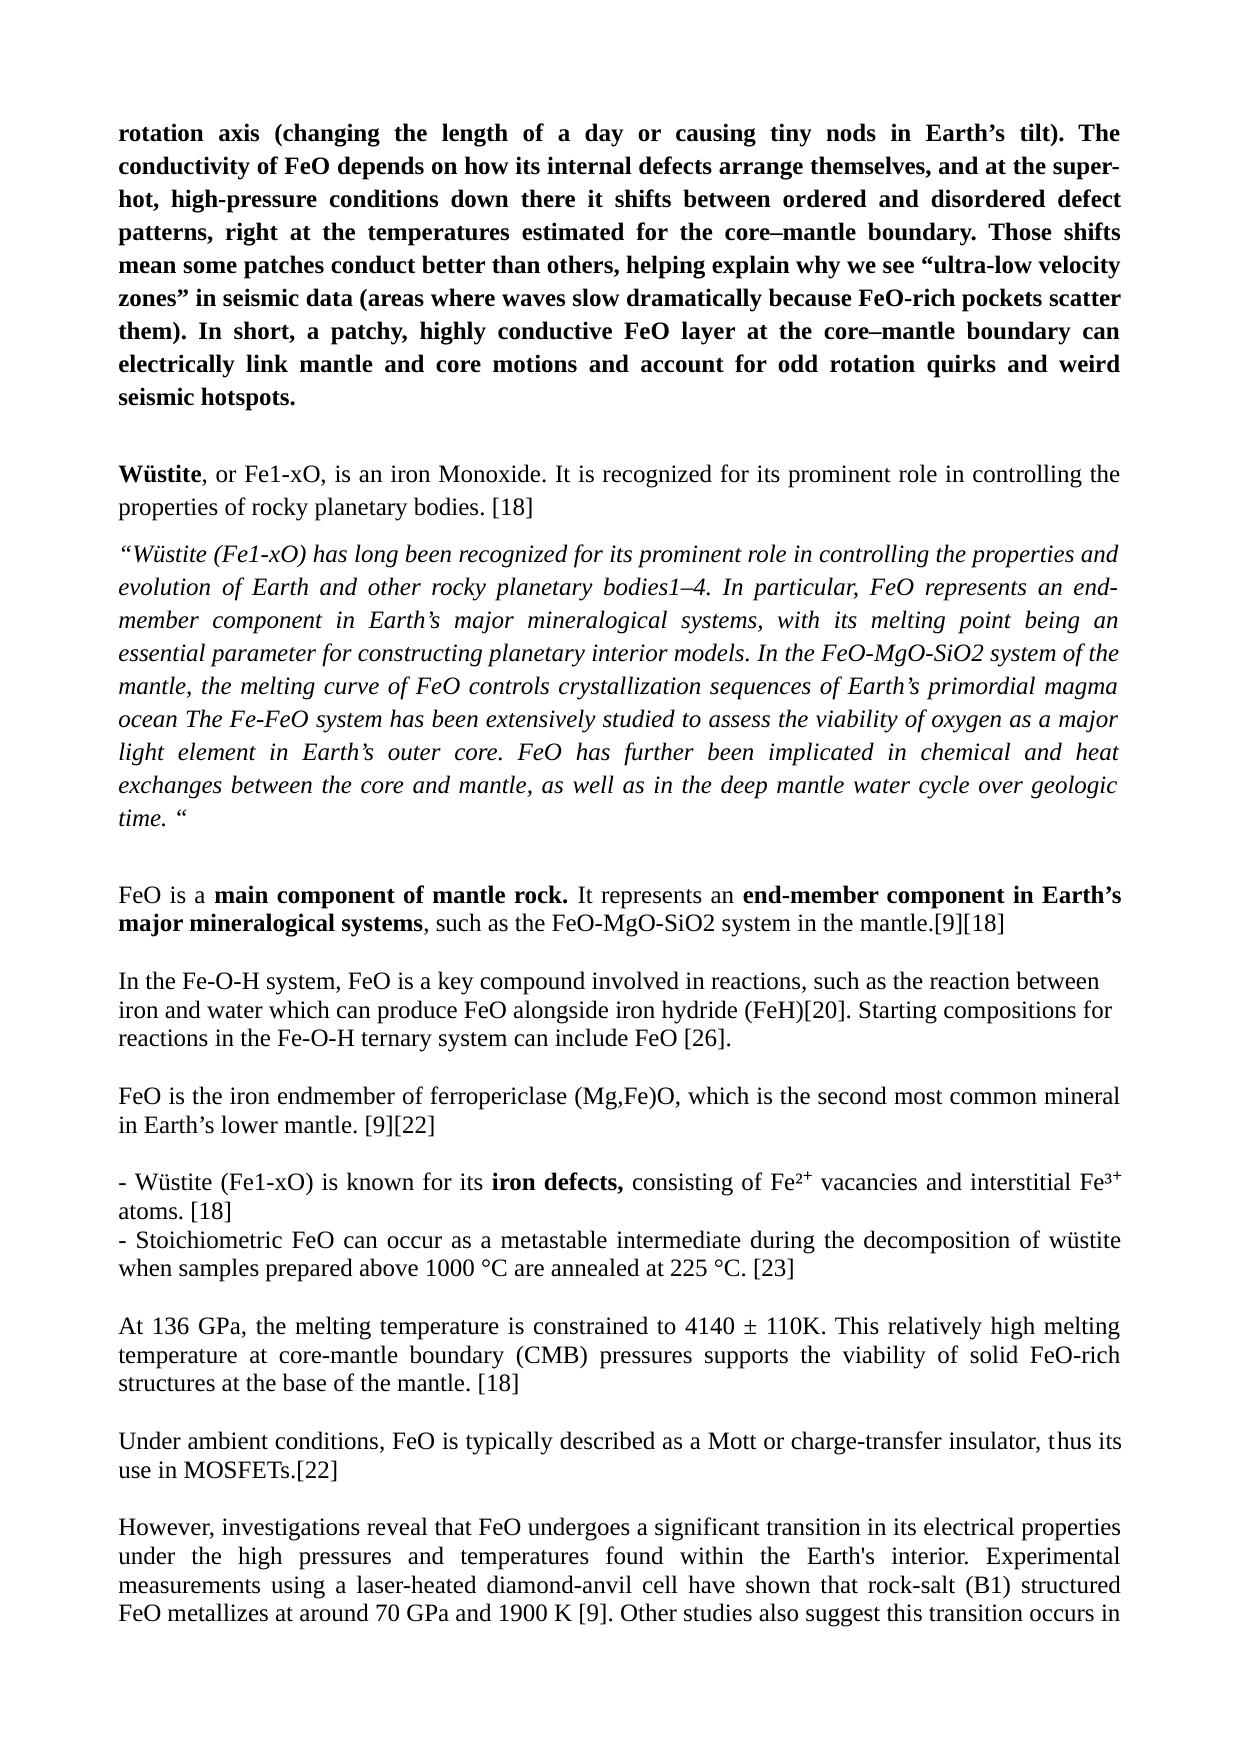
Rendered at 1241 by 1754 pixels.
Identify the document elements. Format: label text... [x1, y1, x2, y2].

text FeO is a main component of mantle rock. It represents an end-member component in Earth’s major mineralogical systems, such as the FeO-MgO-SiO2 system in the mantle.[9][18] [118, 880, 1122, 937]
text - Stoichiometric FeO can occur as a metastable intermediate during the decomposition of wüstite when samples prepared above 1000 °C are annealed at 225 °C. [23] [118, 1225, 1122, 1282]
text - Wüstite (Fe1-xO) is known for its iron defects, consisting of Fe²⁺ vacancies and interstitial Fe³⁺ atoms. [18] [118, 1167, 1122, 1225]
text rotation axis (changing the length of a day or causing tiny nods in Earth’s tilt). The conductivity of FeO depends on how its internal defects arrange themselves, and at the super-hot, high-pressure conditions down there it shifts between ordered and disordered defect patterns, right at the temperatures estimated for the core–mantle boundary. Those shifts mean some patches conduct better than others, helping explain why we see “ultra-low velocity zones” in seismic data (areas where waves slow dramatically because FeO-rich pockets scatter them). In short, a patchy, highly conductive FeO layer at the core–mantle boundary can electrically link mantle and core motions and account for odd rotation quirks and weird seismic hotspots. [118, 118, 1122, 411]
text However, investigations reveal that FeO undergoes a significant transition in its electrical properties under the high pressures and temperatures found within the Earth's interior. Experimental measurements using a laser-heated diamond-anvil cell have shown that rock-salt (B1) structured FeO metallizes at around 70 GPa and 1900 K [9]. Other studies also suggest this transition occurs in [118, 1512, 1122, 1627]
text In the Fe-O-H system, FeO is a key compound involved in reactions, such as the reaction between iron and water which can produce FeO alongside iron hydride (FeH)[20]. Starting compositions for reactions in the Fe-O-H ternary system can include FeO [26]. [118, 966, 1122, 1052]
text Wüstite, or Fe1-xO, is an iron Monoxide. It is recognized for its prominent role in controlling the properties of rocky planetary bodies. [18] [118, 459, 1122, 520]
text Under ambient conditions, FeO is typically described as a Mott or charge-transfer insulator, thus its use in MOSFETs.[22] [118, 1426, 1122, 1483]
text “Wüstite (Fe1-xO) has long been recognized for its prominent role in controlling the properties and evolution of Earth and other rocky planetary bodies1–4. In particular, FeO represents an end-member component in Earth’s major mineralogical systems, with its melting point being an essential parameter for constructing planetary interior models. In the FeO-MgO-SiO2 system of the mantle, the melting curve of FeO controls crystallization sequences of Earth’s primordial magma ocean The Fe-FeO system has been extensively studied to assess the viability of oxygen as a major light element in Earth’s outer core. FeO has further been implicated in chemical and heat exchanges between the core and mantle, as well as in the deep mantle water cycle over geologic time. “ [118, 539, 1122, 832]
text FeO is the iron endmember of ferropericlase (Mg,Fe)O, which is the second most common mineral in Earth’s lower mantle. [9][22] [118, 1081, 1122, 1138]
text At 136 GPa, the melting temperature is constrained to 4140 ± 110K. This relatively high melting temperature at core-mantle boundary (CMB) pressures supports the viability of solid FeO-rich structures at the base of the mantle. [18] [118, 1311, 1122, 1397]
